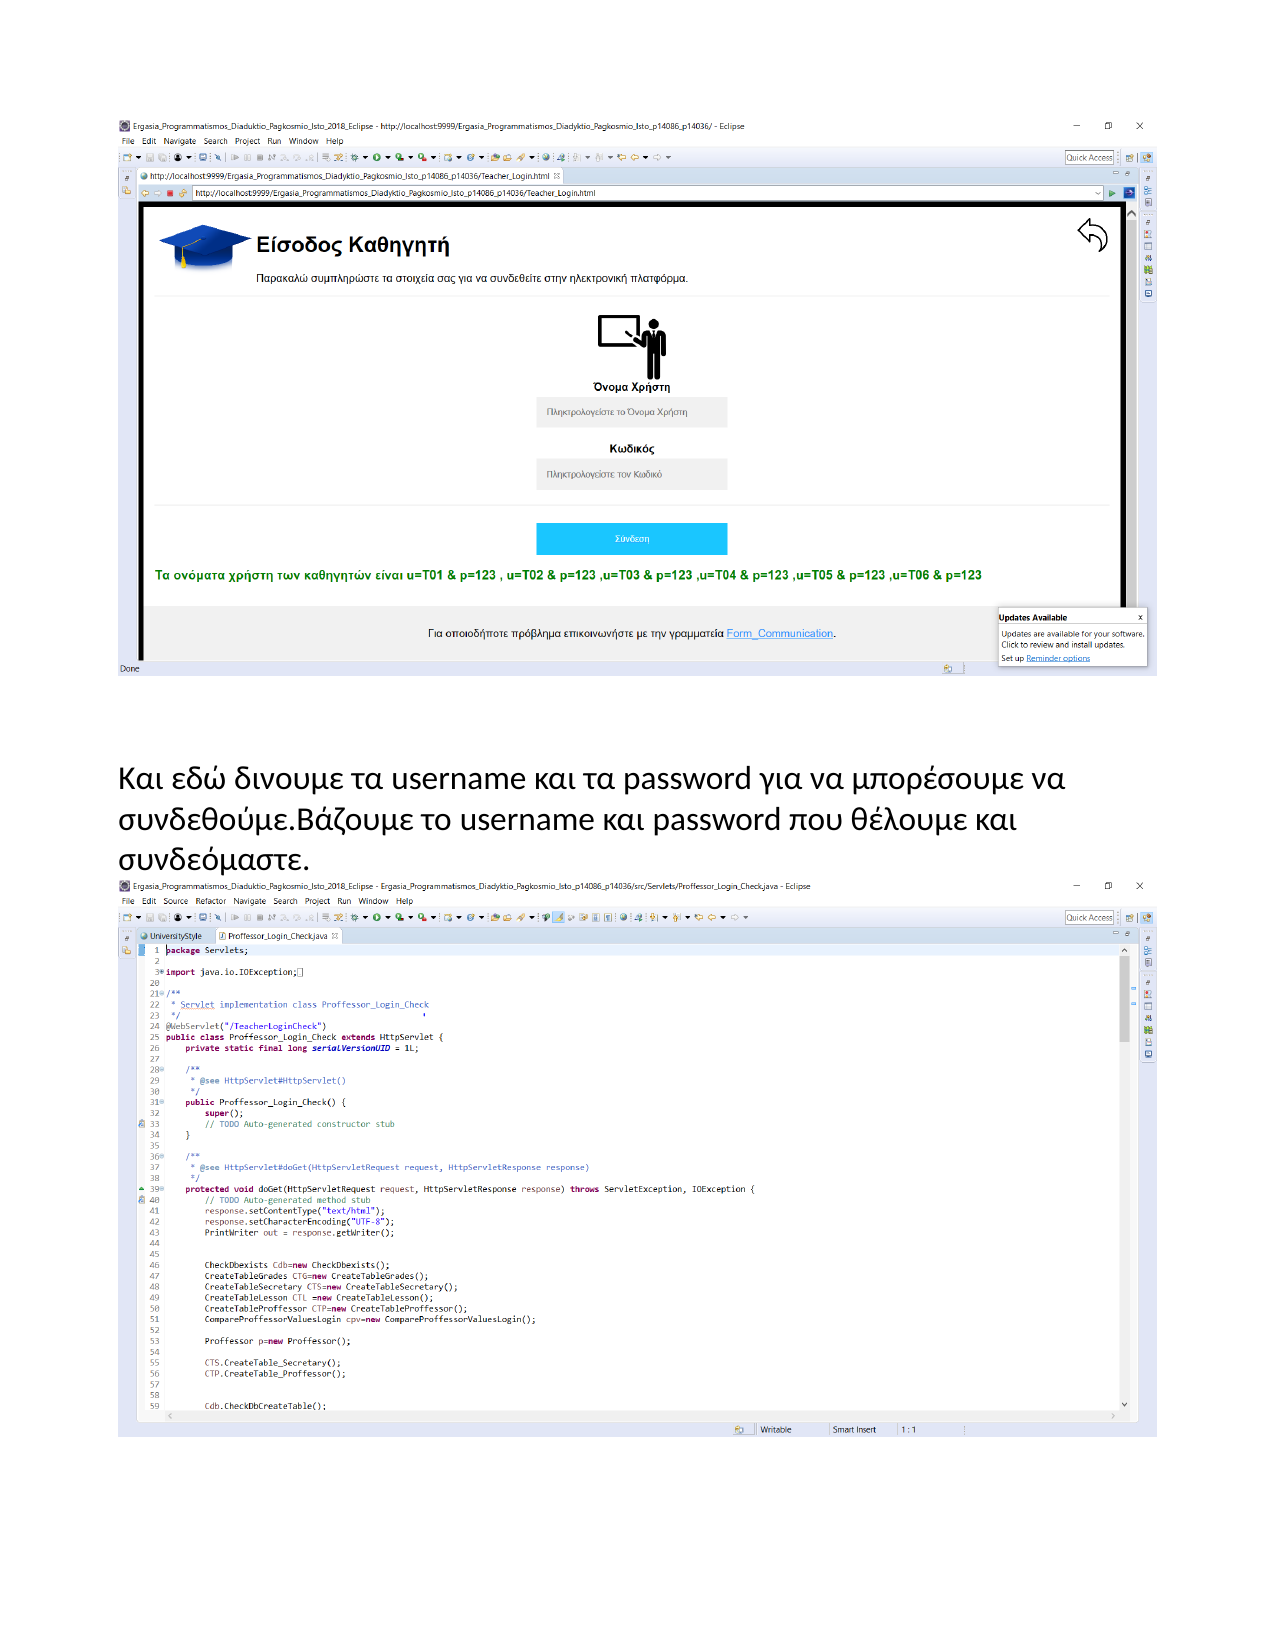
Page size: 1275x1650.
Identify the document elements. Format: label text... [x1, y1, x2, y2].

text Και εδώ δινουμε τα username και τα password για να μπορέσουμε να συνδεθούμε.Βάζουμε το username και password που θέλουμε και συνδεόμαστε. [118, 757, 1157, 878]
picture [118, 118, 1157, 676]
picture [118, 878, 1157, 1437]
